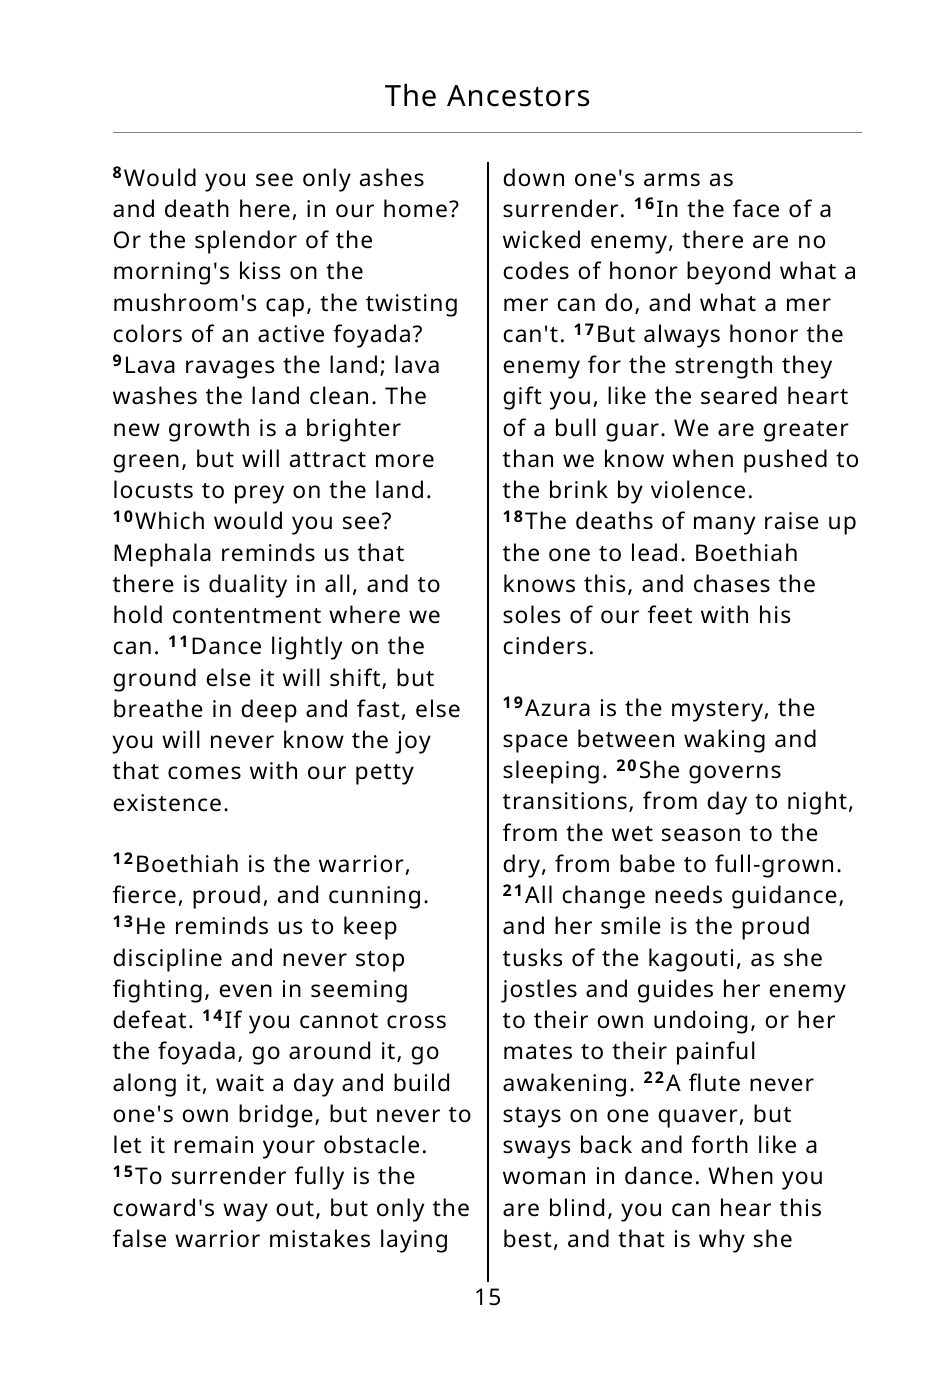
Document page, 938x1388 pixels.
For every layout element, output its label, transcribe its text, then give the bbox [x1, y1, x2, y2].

text The Ancestors [112, 75, 862, 115]
text down one's arms as surrender. 16In the face of a wicked enemy, there are no codes of honor beyond what a mer can do, and what a mer can't. 17But always honor the enemy for the strength they gift you, like the seared heart of a bull guar. We are greater than we know when pushed to the brink by violence. [502, 162, 862, 505]
text 18The deaths of many raise up the one to lead. Boethiah knows this, and chases the soles of our feet with his cinders. [502, 505, 862, 662]
text 12Boethiah is the warrior, fierce, proud, and cunning. 13He reminds us to keep discipline and never stop fighting, even in seeming defeat. 14If you cannot cross the foyada, go around it, go along it, wait a day and build one's own bridge, but never to let it remain your obstacle. 15To surrender fully is the coward's way out, but only the false warrior mistakes laying [112, 848, 472, 1254]
text 19Azura is the mystery, the space between waking and sleeping. 20She governs transitions, from day to night, from the wet season to the dry, from babe to full-grown. 21All change needs guidance, and her smile is the proud tusks of the kagouti, as she jostles and guides her enemy to their own undoing, or her mates to their painful awakening. 22A flute never stays on one quaver, but sways back and forth like a woman in dance. When you are blind, you can hear this best, and that is why she [502, 691, 862, 1254]
text 8Would you see only ashes and death here, in our home? Or the splendor of the morning's kiss on the mushroom's cap, the twisting colors of an active foyada? 9Lava ravages the land; lava washes the land clean. The new growth is a brighter green, but will attract more locusts to prey on the land. 10Which would you see? Mephala reminds us that there is duality in all, and to hold contentment where we can. 11Dance lightly on the ground else it will shift, but breathe in deep and fast, else you will never know the joy that comes with our petty existence. [112, 162, 472, 818]
